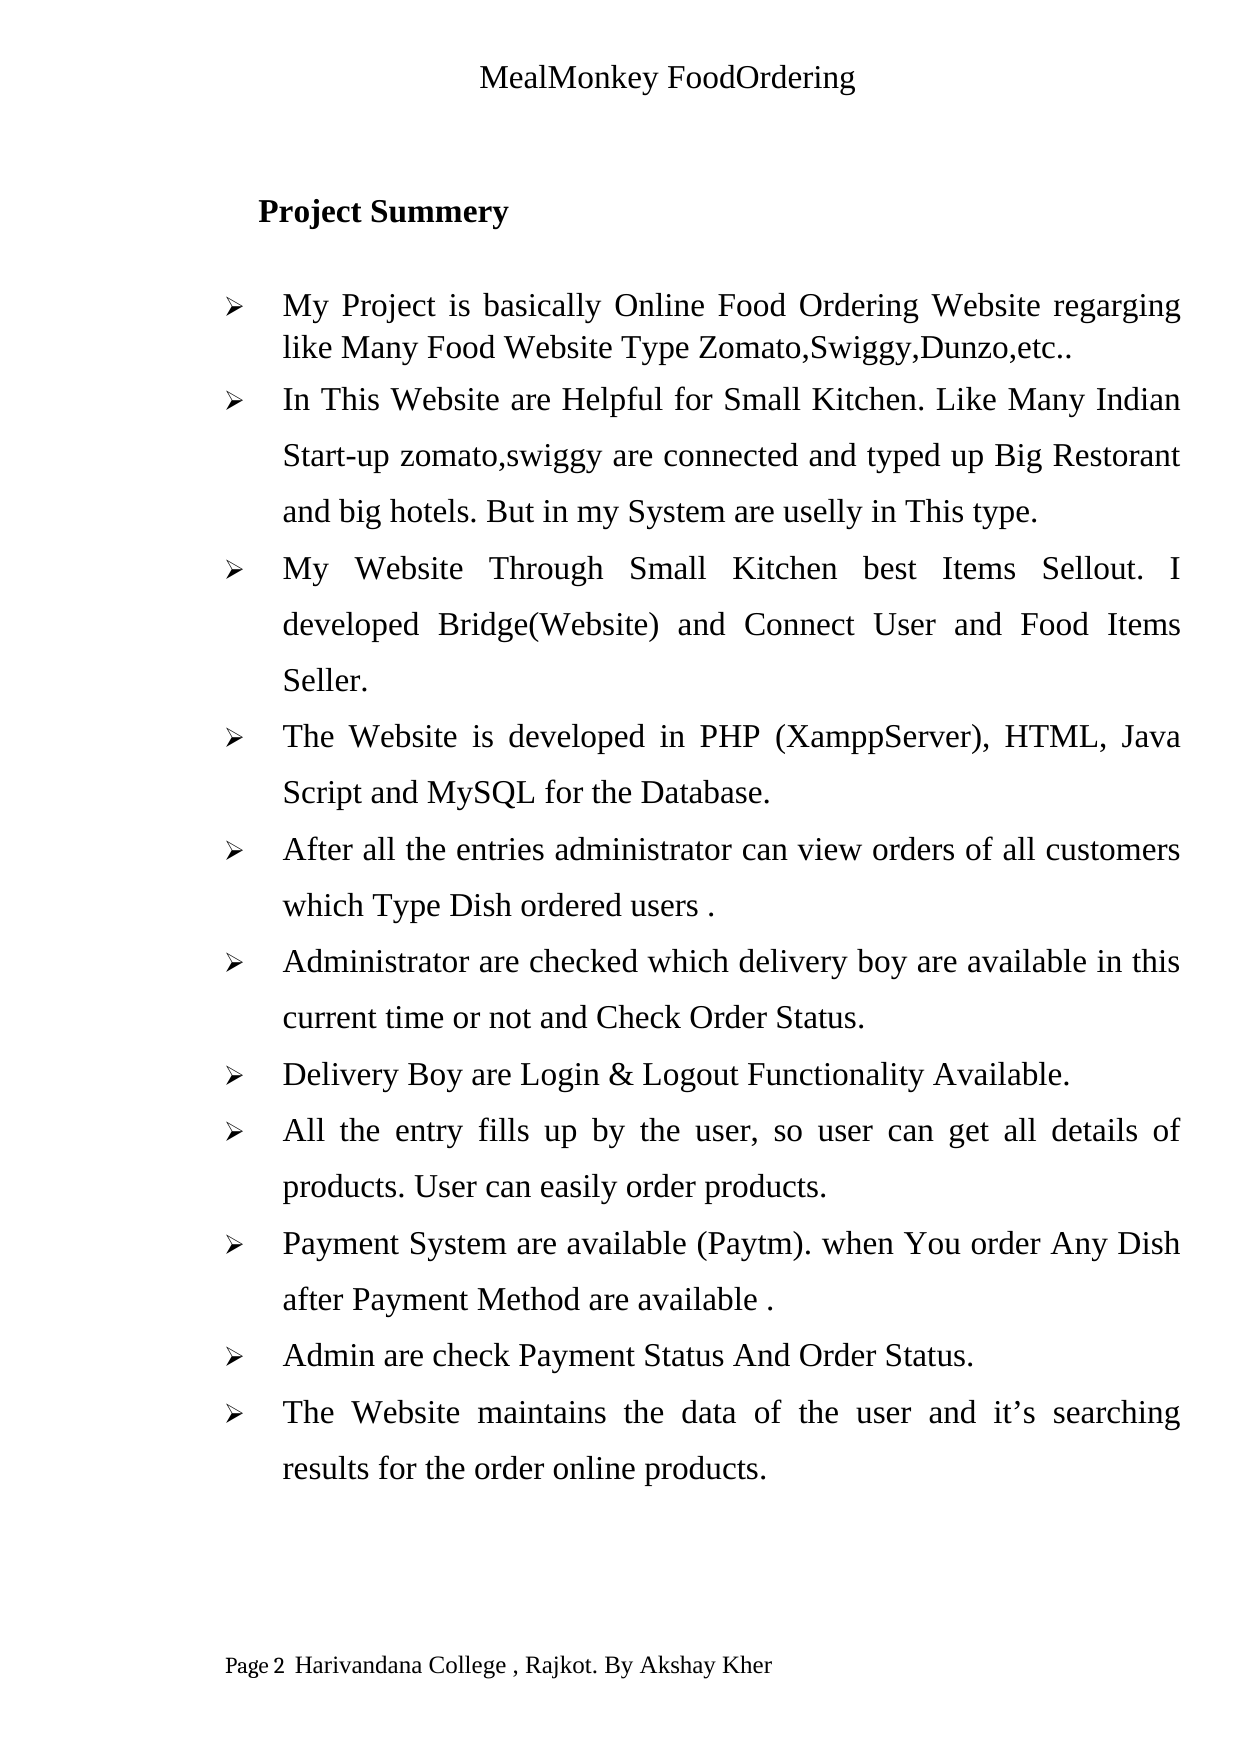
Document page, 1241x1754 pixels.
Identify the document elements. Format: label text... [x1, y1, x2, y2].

list All the entry fills up by the user, so user can get all details of products. User can easily order products. [223, 1111, 1182, 1205]
list In This Website are Helpful for Small Kitchen. Like Many Indian Start-up zomato,swiggy are connected and typed up Big Restorant and big hotels. But in my System are uselly in This type. [223, 379, 1182, 530]
list My Project is basically Online Food Ordering Website regarging like Many Food Website Type Zomato,Swiggy,Dunzo,etc.. [223, 286, 1182, 365]
text Project Summery [150, 191, 1185, 229]
list Admin are check Payment Status And Order Status. [223, 1336, 1182, 1374]
list My Website Through Small Kitchen best Items Sellout. I developed Bridge(Website) and Connect User and Food Items Seller. [223, 548, 1182, 698]
list The Website maintains the data of the user and it’s searching results for the order online products. [223, 1392, 1182, 1486]
list Administrator are checked which delivery boy are available in this current time or not and Check Order Status. [223, 941, 1182, 1036]
list The Website is developed in PHP (XamppServer), HTML, Java Script and MySQL for the Database. [223, 716, 1182, 811]
list After all the entries administrator can view orders of all customers which Type Dish ordered users . [223, 829, 1182, 923]
list Payment System are available (Paytm). when You order Any Dish after Payment Method are available . [223, 1223, 1182, 1317]
list Delivery Boy are Login & Logout Functionality Available. [223, 1054, 1182, 1092]
